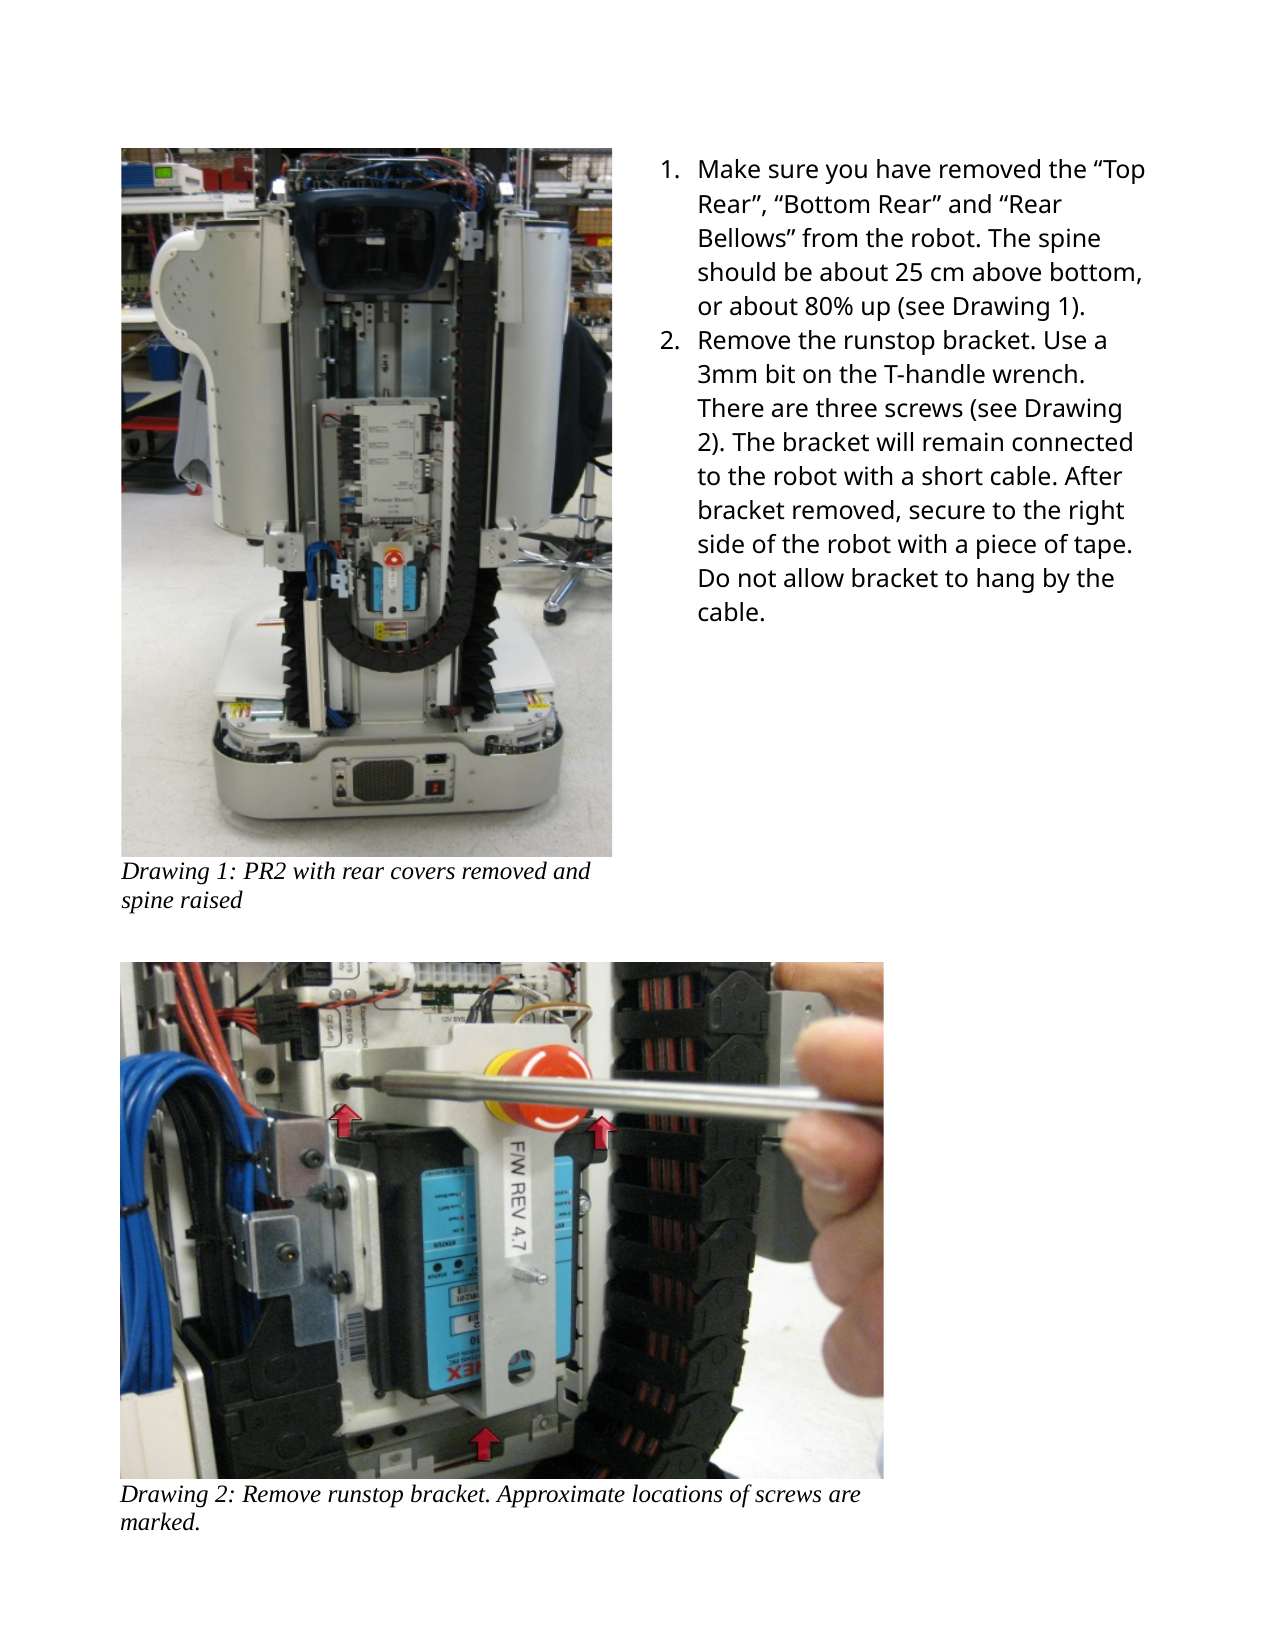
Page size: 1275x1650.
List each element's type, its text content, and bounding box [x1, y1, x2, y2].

list Make sure you have removed the “Top Rear”, “Bottom Rear” and “Rear Bellows” from the robot. The spine should be about 25 cm above bottom, or about 80% up (see Drawing 1). [622, 152, 1157, 322]
picture [121, 148, 613, 857]
text Drawing 2: Remove runstop bracket. Approximate locations of screws are marked. [120, 1479, 883, 1536]
text Drawing 1: PR2 with rear covers removed and spine raised [121, 148, 622, 914]
list Remove the runstop bracket. Use a 3mm bit on the T-handle wrench. There are three screws (see Drawing 2). The bracket will remain connected to the robot with a short cable. After bracket removed, secure to the right side of the robot with a piece of tape. Do not allow bracket to hang by the cable. [622, 322, 1157, 629]
picture [120, 962, 884, 1479]
